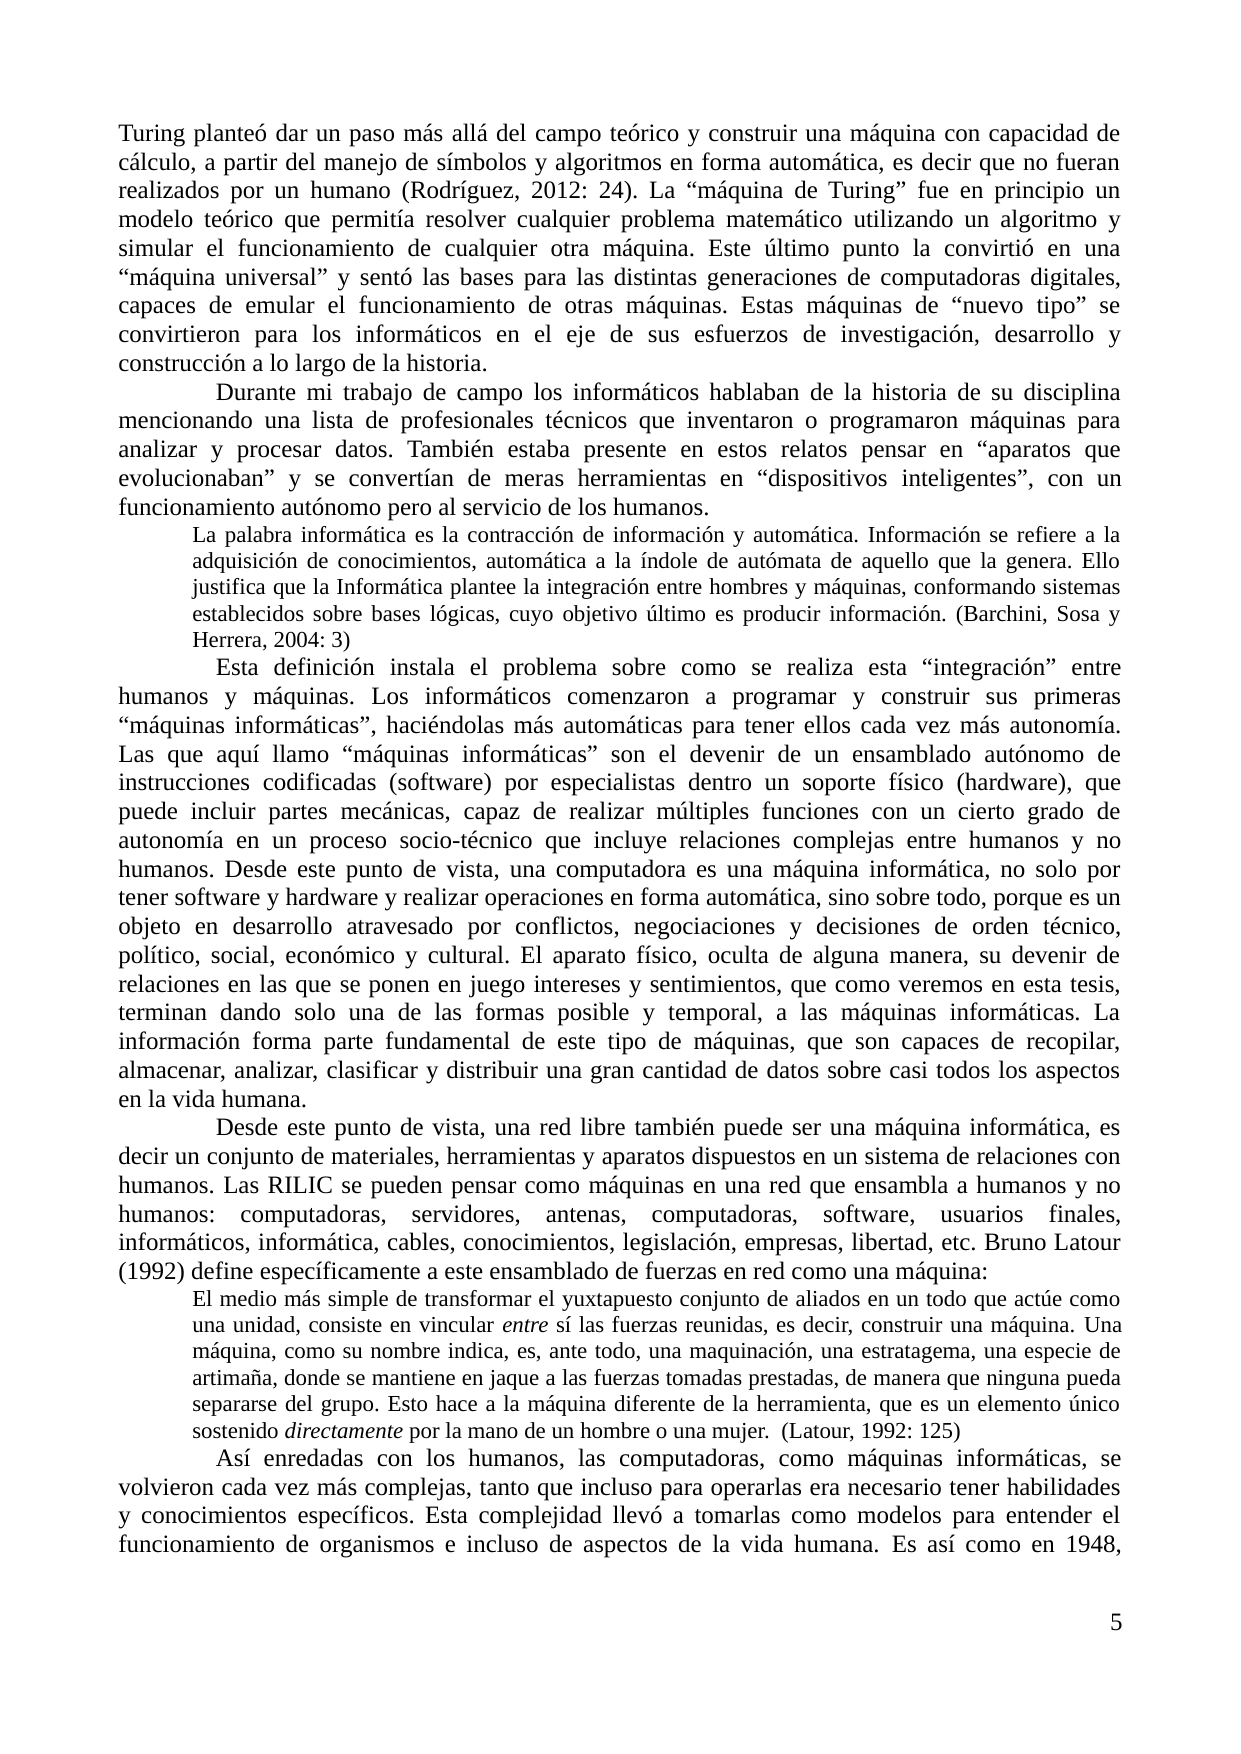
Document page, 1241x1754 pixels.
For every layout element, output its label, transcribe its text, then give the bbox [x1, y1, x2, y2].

text El medio más simple de transformar el yuxtapuesto conjunto de aliados en un todo que actúe como una unidad, consiste en vincular entre sí las fuerzas reunidas, es decir, construir una máquina. Una máquina, como su nombre indica, es, ante todo, una maquinación, una estratagema, una especie de artimaña, donde se mantiene en jaque a las fuerzas tomadas prestadas, de manera que ninguna pueda separarse del grupo. Esto hace a la máquina diferente de la herramienta, que es un elemento único sostenido directamente por la mano de un hombre o una mujer. (Latour, 1992: 125) [192, 1285, 1122, 1443]
text Esta definición instala el problema sobre como se realiza esta “integración” entre humanos y máquinas. Los informáticos comenzaron a programar y construir sus primeras “máquinas informáticas”, haciéndolas más automáticas para tener ellos cada vez más autonomía. Las que aquí llamo “máquinas informáticas” son el devenir de un ensamblado autónomo de instrucciones codificadas (software) por especialistas dentro un soporte físico (hardware), que puede incluir partes mecánicas, capaz de realizar múltiples funciones con un cierto grado de autonomía en un proceso socio-técnico que incluye relaciones complejas entre humanos y no humanos. Desde este punto de vista, una computadora es una máquina informática, no solo por tener software y hardware y realizar operaciones en forma automática, sino sobre todo, porque es un objeto en desarrollo atravesado por conflictos, negociaciones y decisiones de orden técnico, político, social, económico y cultural. El aparato físico, oculta de alguna manera, su devenir de relaciones en las que se ponen en juego intereses y sentimientos, que como veremos en esta tesis, terminan dando solo una de las formas posible y temporal, a las máquinas informáticas. La información forma parte fundamental de este tipo de máquinas, que son capaces de recopilar, almacenar, analizar, clasificar y distribuir una gran cantidad de datos sobre casi todos los aspectos en la vida humana. [118, 652, 1122, 1112]
text Desde este punto de vista, una red libre también puede ser una máquina informática, es decir un conjunto de materiales, herramientas y aparatos dispuestos en un sistema de relaciones con humanos. Las RILIC se pueden pensar como máquinas en una red que ensambla a humanos y no humanos: computadoras, servidores, antenas, computadoras, software, usuarios finales, informáticos, informática, cables, conocimientos, legislación, empresas, libertad, etc. Bruno Latour (1992) define específicamente a este ensamblado de fuerzas en red como una máquina: [118, 1112, 1122, 1285]
text Turing planteó dar un paso más allá del campo teórico y construir una máquina con capacidad de cálculo, a partir del manejo de símbolos y algoritmos en forma automática, es decir que no fueran realizados por un humano (Rodríguez, 2012: 24). La “máquina de Turing” fue en principio un modelo teórico que permitía resolver cualquier problema matemático utilizando un algoritmo y simular el funcionamiento de cualquier otra máquina. Este último punto la convirtió en una “máquina universal” y sentó las bases para las distintas generaciones de computadoras digitales, capaces de emular el funcionamiento de otras máquinas. Estas máquinas de “nuevo tipo” se convirtieron para los informáticos en el eje de sus esfuerzos de investigación, desarrollo y construcción a lo largo de la historia. [118, 118, 1122, 377]
text Así enredadas con los humanos, las computadoras, como máquinas informáticas, se volvieron cada vez más complejas, tanto que incluso para operarlas era necesario tener habilidades y conocimientos específicos. Esta complejidad llevó a tomarlas como modelos para entender el funcionamiento de organismos e incluso de aspectos de la vida humana. Es así como en 1948, [118, 1443, 1122, 1558]
text Durante mi trabajo de campo los informáticos hablaban de la historia de su disciplina mencionando una lista de profesionales técnicos que inventaron o programaron máquinas para analizar y procesar datos. También estaba presente en estos relatos pensar en “aparatos que evolucionaban” y se convertían de meras herramientas en “dispositivos inteligentes”, con un funcionamiento autónomo pero al servicio de los humanos. [118, 377, 1122, 521]
text La palabra informática es la contracción de información y automática. Información se refiere a la adquisición de conocimientos, automática a la índole de autómata de aquello que la genera. Ello justifica que la Informática plantee la integración entre hombres y máquinas, conformando sistemas establecidos sobre bases lógicas, cuyo objetivo último es producir información. (Barchini, Sosa y Herrera, 2004: 3) [192, 521, 1122, 652]
